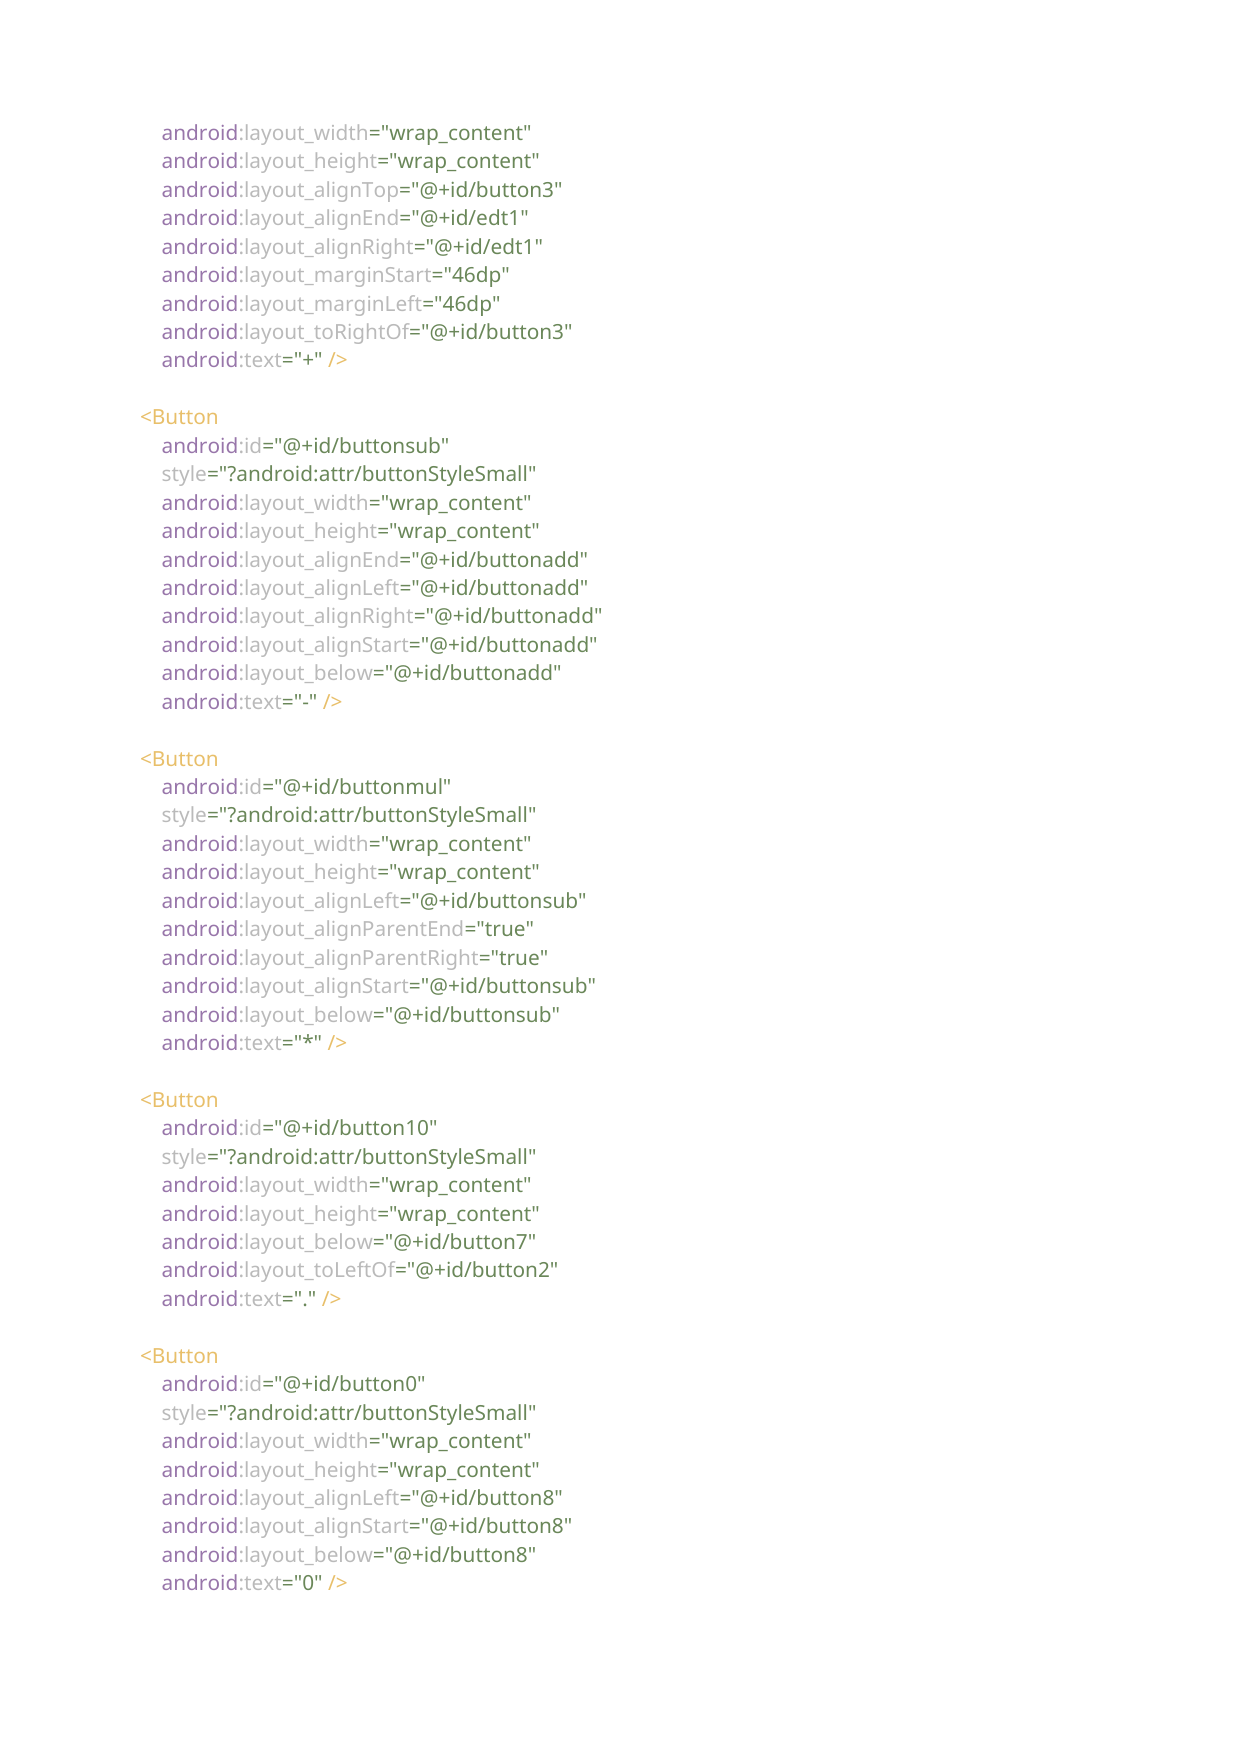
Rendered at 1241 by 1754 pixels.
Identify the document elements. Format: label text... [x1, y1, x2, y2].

text android:layout_width="wrap_content" android:layout_height="wrap_content" android:layout_alignTop="@+id/button3" android:layout_alignEnd="@+id/edt1" android:layout_alignRight="@+id/edt1" android:layout_marginStart="46dp" android:layout_marginLeft="46dp" android:layout_toRightOf="@+id/button3" android:text="+" /> <Button android:id="@+id/buttonsub" style="?android:attr/buttonStyleSmall" android:layout_width="wrap_content" android:layout_height="wrap_content" android:layout_alignEnd="@+id/buttonadd" android:layout_alignLeft="@+id/buttonadd" android:layout_alignRight="@+id/buttonadd" android:layout_alignStart="@+id/buttonadd" android:layout_below="@+id/buttonadd" android:text="-" /> <Button android:id="@+id/buttonmul" style="?android:attr/buttonStyleSmall" android:layout_width="wrap_content" android:layout_height="wrap_content" android:layout_alignLeft="@+id/buttonsub" android:layout_alignParentEnd="true" android:layout_alignParentRight="true" android:layout_alignStart="@+id/buttonsub" android:layout_below="@+id/buttonsub" android:text="*" /> <Button android:id="@+id/button10" style="?android:attr/buttonStyleSmall" android:layout_width="wrap_content" android:layout_height="wrap_content" android:layout_below="@+id/button7" android:layout_toLeftOf="@+id/button2" android:text="." /> <Button android:id="@+id/button0" style="?android:attr/buttonStyleSmall" android:layout_width="wrap_content" android:layout_height="wrap_content" android:layout_alignLeft="@+id/button8" android:layout_alignStart="@+id/button8" android:layout_below="@+id/button8" android:text="0" /> [118, 118, 1122, 1625]
